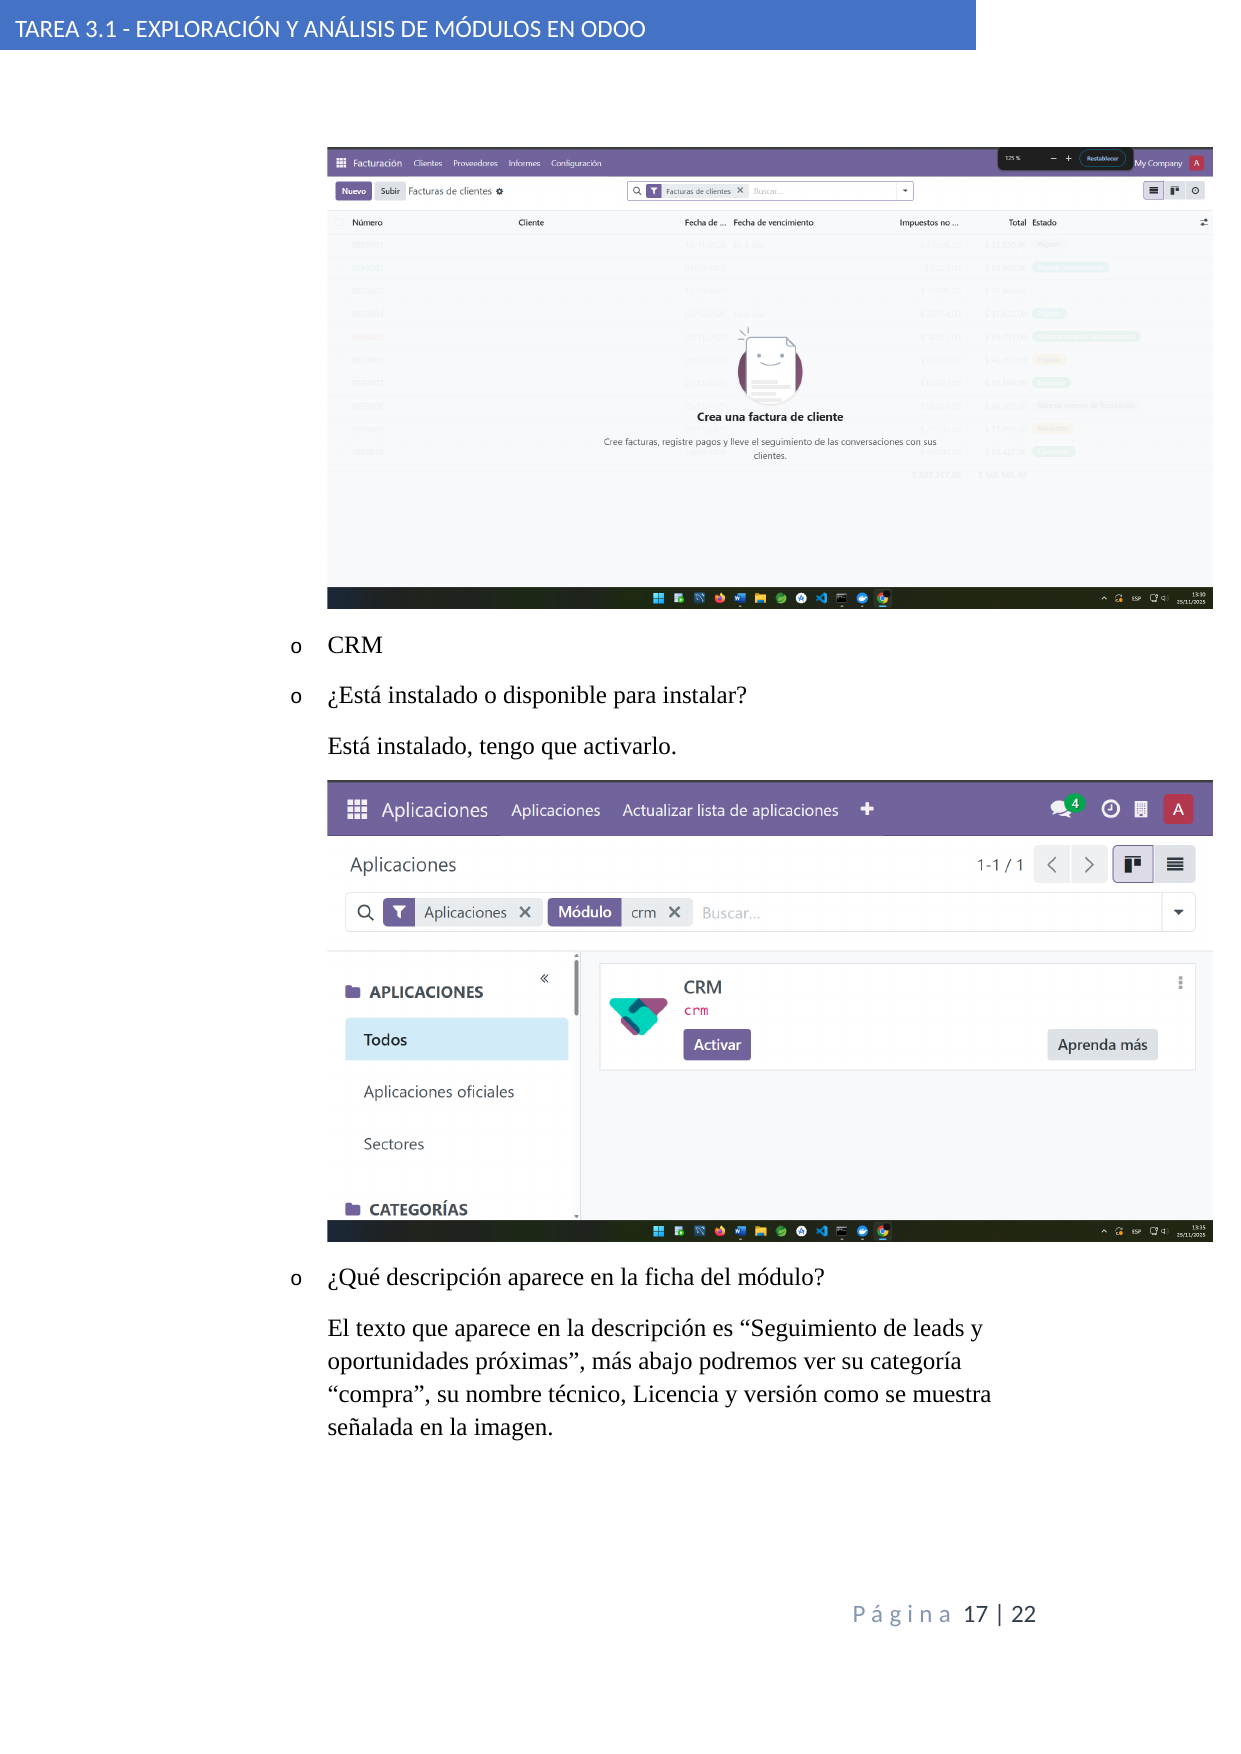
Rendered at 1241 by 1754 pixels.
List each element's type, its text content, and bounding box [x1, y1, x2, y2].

text Está instalado, tengo que activarlo. [327, 731, 1063, 760]
text El texto que aparece en la descripción es “Seguimiento de leads y oportunidades próximas”, más abajo podremos ver su categoría “compra”, su nombre técnico, Licencia y versión como se muestra señalada en la imagen. [327, 1313, 1063, 1441]
list ¿Qué descripción aparece en la ficha del módulo? [290, 1262, 1063, 1292]
list ¿Está instalado o disponible para instalar? [290, 680, 1063, 710]
list CRM [290, 630, 1063, 659]
